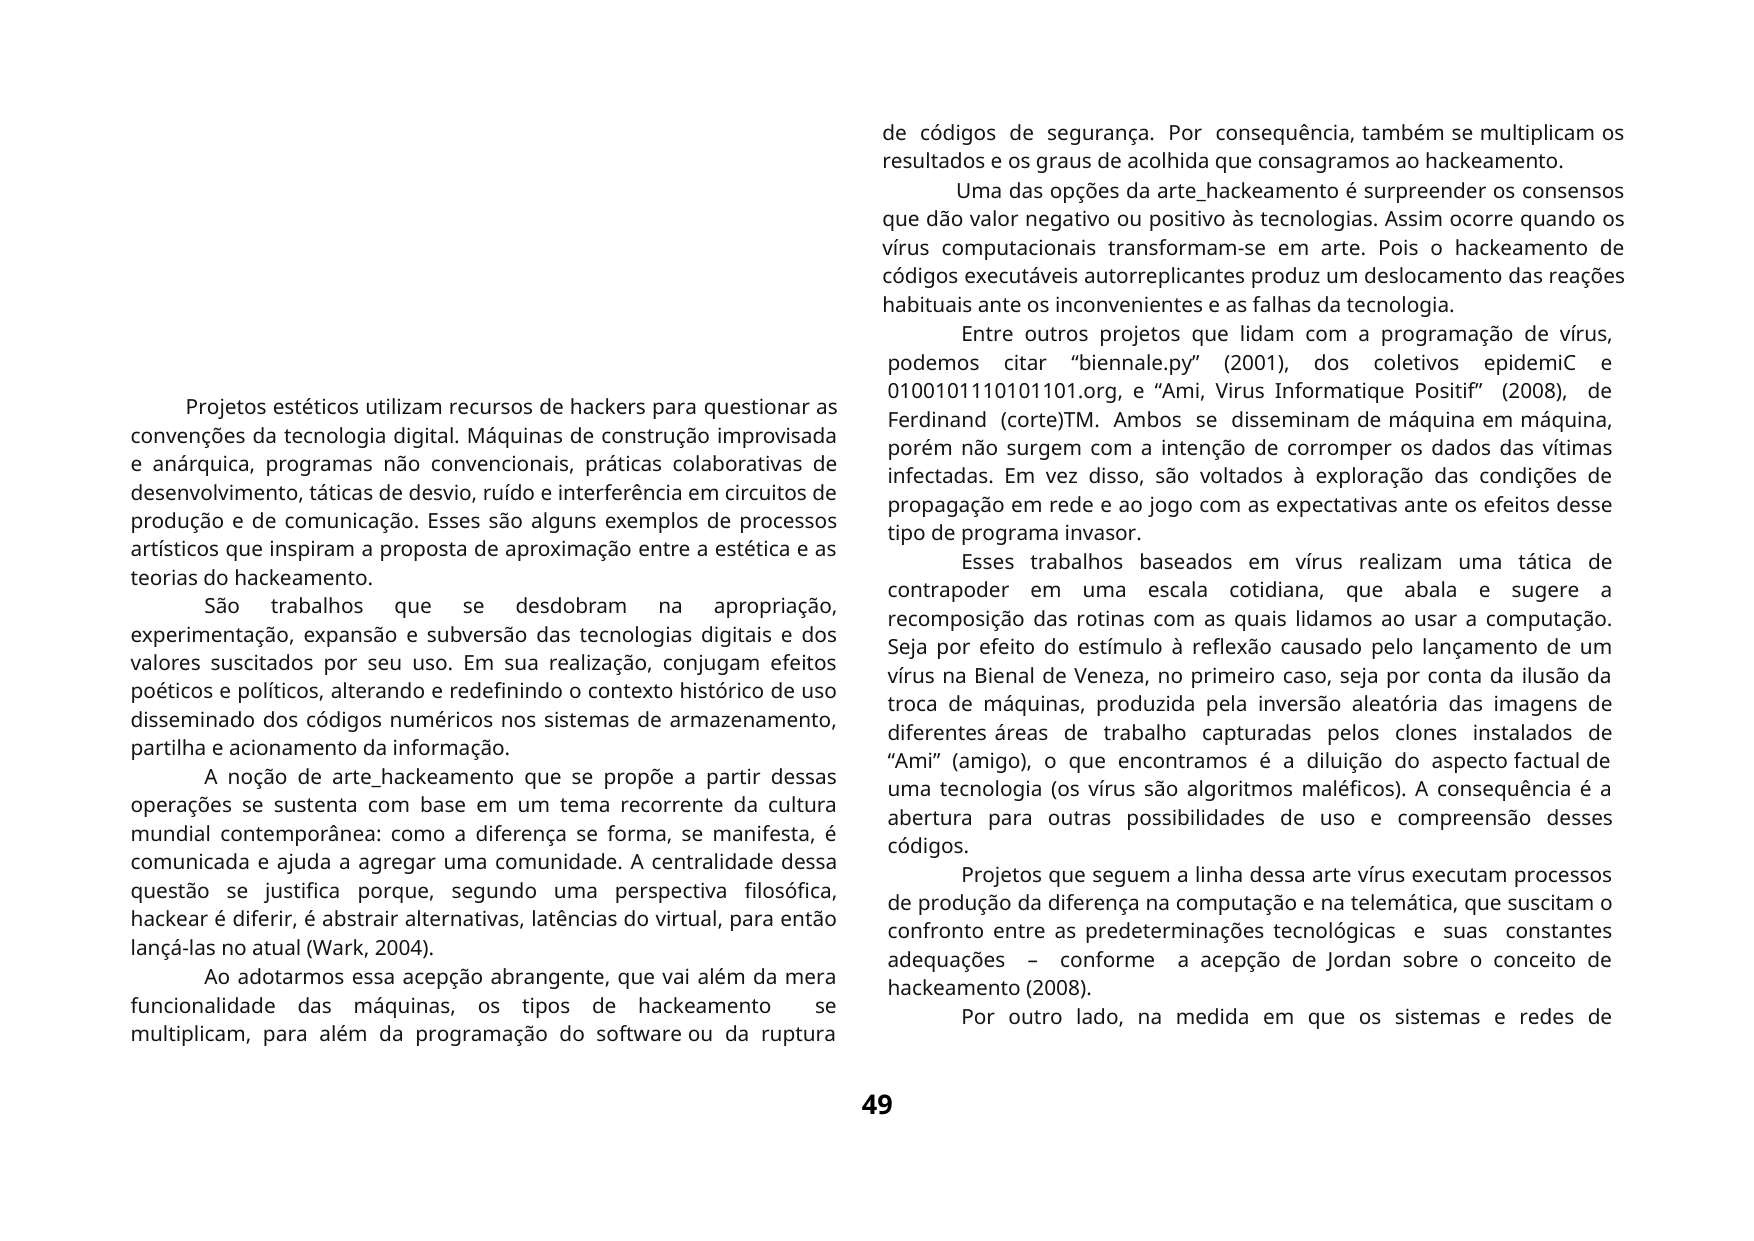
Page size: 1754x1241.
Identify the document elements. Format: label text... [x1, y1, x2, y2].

text de códigos de segurança. Por consequência, também se multiplicam os resultados e os graus de acolhida que consagramos ao hackeamento. [882, 118, 1626, 175]
text Uma das opções da arte_hackeamento é surpreender os consensos que dão valor negativo ou positivo às tecnologias. Assim ocorre quando os vírus computacionais transformam-se em arte. Pois o hackeamento de códigos executáveis autorreplicantes produz um deslocamento das reações habituais ante os inconvenientes e as falhas da tecnologia. [882, 176, 1626, 318]
text Projetos estéticos utilizam recursos de hackers para questionar as convenções da tecnologia digital. Máquinas de construção improvisada e anárquica, programas não convencionais, práticas colaborativas de desenvolvimento, táticas de desvio, ruído e interferência em circuitos de produção e de comunicação. Esses são alguns exemplos de processos artísticos que inspiram a proposta de aproximação entre a estética e as teorias do hackeamento. [130, 392, 838, 591]
text Esses trabalhos baseados em vírus realizam uma tática de contrapoder em uma escala cotidiana, que abala e sugere a recomposição das rotinas com as quais lidamos ao usar a computação. Seja por efeito do estímulo à reflexão causado pelo lançamento de um vírus na Bienal de Veneza, no primeiro caso, seja por conta da ilusão da troca de máquinas, produzida pela inversão aleatória das imagens de diferentes áreas de trabalho capturadas pelos clones instalados de “Ami” (amigo), o que encontramos é a diluição do aspecto factual de uma tecnologia (os vírus são algoritmos maléficos). A consequência é a abertura para outras possibilidades de uso e compreensão desses códigos. [887, 547, 1613, 860]
text Projetos que seguem a linha dessa arte vírus executam processos de produção da diferença na computação e na telemática, que suscitam o confronto entre as predeterminações tecnológicas e suas constantes adequações – conforme a acepção de Jordan sobre o conceito de hackeamento (2008). [887, 860, 1613, 1002]
text São trabalhos que se desdobram na apropriação, experimentação, expansão e subversão das tecnologias digitais e dos valores suscitados por seu uso. Em sua realização, conjugam efeitos poéticos e políticos, alterando e redefinindo o contexto histórico de uso disseminado dos códigos numéricos nos sistemas de armazenamento, partilha e acionamento da informação. [130, 591, 838, 762]
text Ao adotarmos essa acepção abrangente, que vai além da mera funcionalidade das máquinas, os tipos de hackeamento se multiplicam, para além da programação do software ou da ruptura [130, 962, 838, 1048]
text A noção de arte_hackeamento que se propõe a partir dessas operações se sustenta com base em um tema recorrente da cultura mundial contemporânea: como a diferença se forma, se manifesta, é comunicada e ajuda a agregar uma comunidade. A centralidade dessa questão se justifica porque, segundo uma perspectiva filosófica, hackear é diferir, é abstrair alternativas, latências do virtual, para então lançá-las no atual (Wark, 2004). [130, 762, 838, 961]
text Entre outros projetos que lidam com a programação de vírus, podemos citar “biennale.py” (2001), dos coletivos epidemiC e 0100101110101101.org, e “Ami, Virus Informatique Positif” (2008), de Ferdinand (corte)TM. Ambos se disseminam de máquina em máquina, porém não surgem com a intenção de corromper os dados das vítimas infectadas. Em vez disso, são voltados à exploração das condições de propagação em rede e ao jogo com as expectativas ante os efeitos desse tipo de programa invasor. [887, 319, 1613, 547]
text Por outro lado, na medida em que os sistemas e redes de [887, 1002, 1613, 1030]
